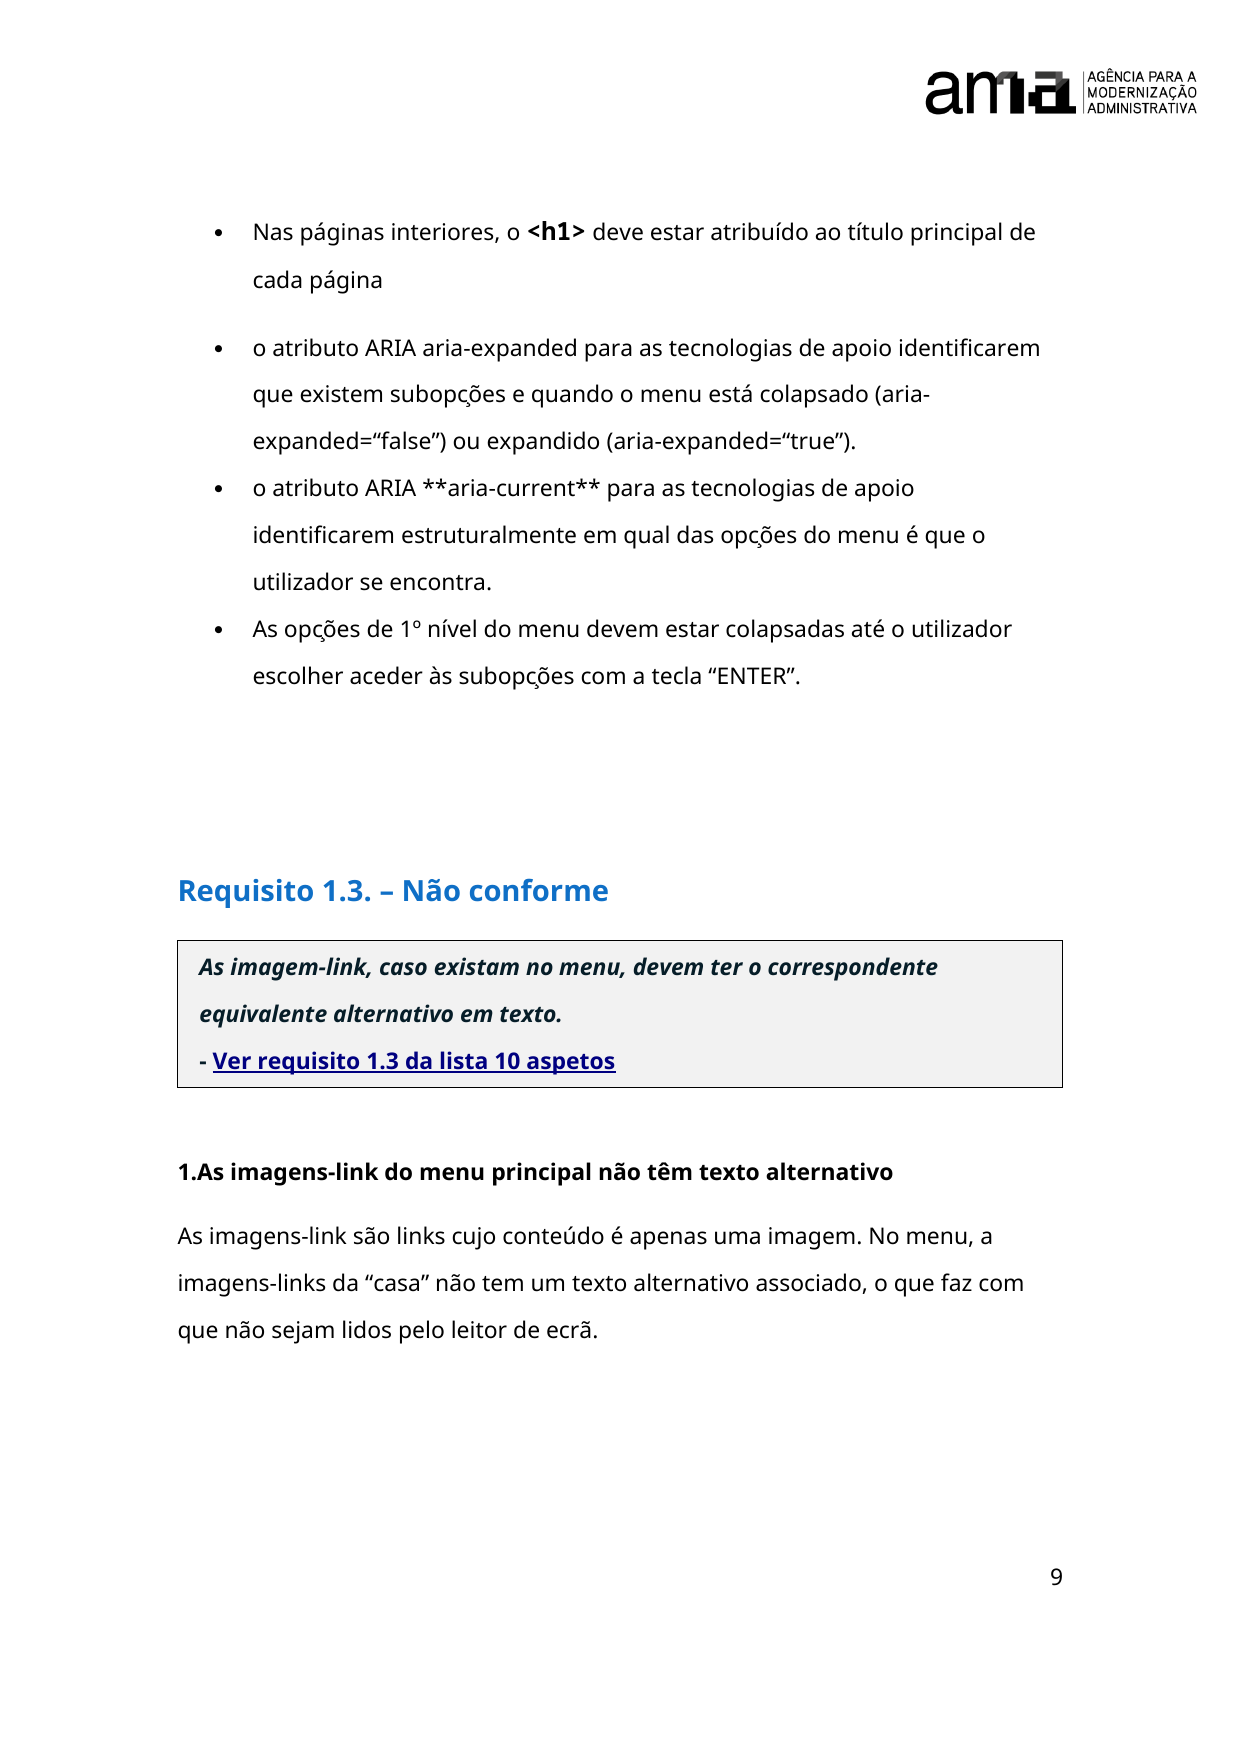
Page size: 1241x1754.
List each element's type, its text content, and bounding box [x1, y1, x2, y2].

list Nas páginas interiores, o <h1> deve estar atribuído ao título principal de cada página [215, 214, 1063, 295]
list o atributo ARIA aria-expanded para as tecnologias de apoio identificarem que existem subopções e quando o menu está colapsado (aria-expanded=“false”) ou expandido (aria-expanded=“true”). [215, 331, 1063, 456]
list As opções de 1º nível do menu devem estar colapsadas até o utilizador escolher aceder às subopções com a tecla “ENTER”. [215, 613, 1063, 691]
subtitle Requisito 1.3. – Não conforme [177, 870, 1063, 910]
text 1.As imagens-link do menu principal não têm texto alternativo [177, 1156, 1063, 1187]
list o atributo ARIA **aria-current** para as tecnologias de apoio identificarem estruturalmente em qual das opções do menu é que o utilizador se encontra. [215, 472, 1063, 597]
text As imagens-link são links cujo conteúdo é apenas uma imagem. No menu, a imagens-links da “casa” não tem um texto alternativo associado, o que faz com que não sejam lidos pelo leitor de ecrã. [177, 1220, 1063, 1345]
text As imagem-link, caso existam no menu, devem ter o correspondente equivalente alternativo em texto. - Ver requisito 1.3 da lista 10 aspetos [178, 941, 1062, 1087]
